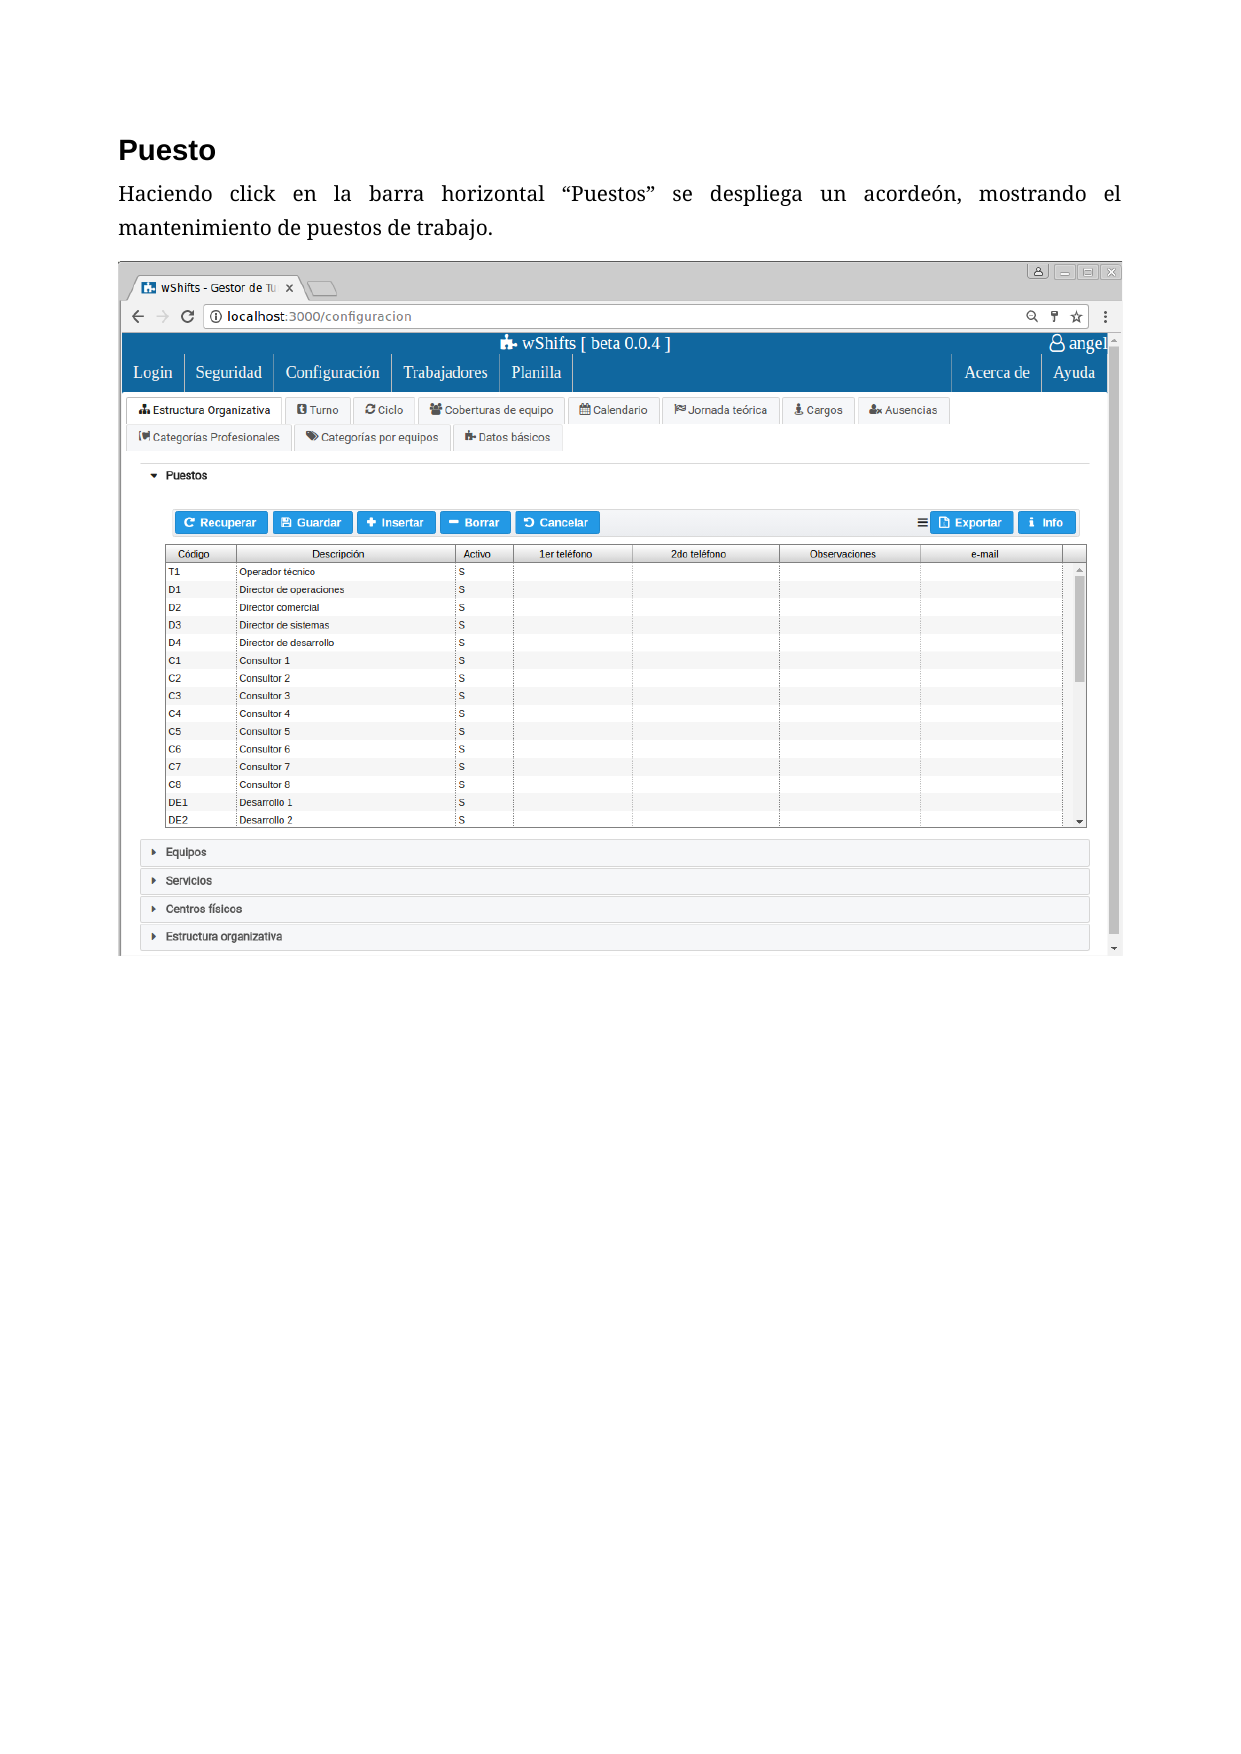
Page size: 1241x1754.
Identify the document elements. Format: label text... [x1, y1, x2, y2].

text Haciendo click en la barra horizontal “Puestos” se despliega un acordeón, mostrando el mantenimiento de puestos de trabajo. [118, 179, 1122, 241]
subtitle Puesto [118, 133, 1122, 166]
picture [118, 261, 1123, 956]
